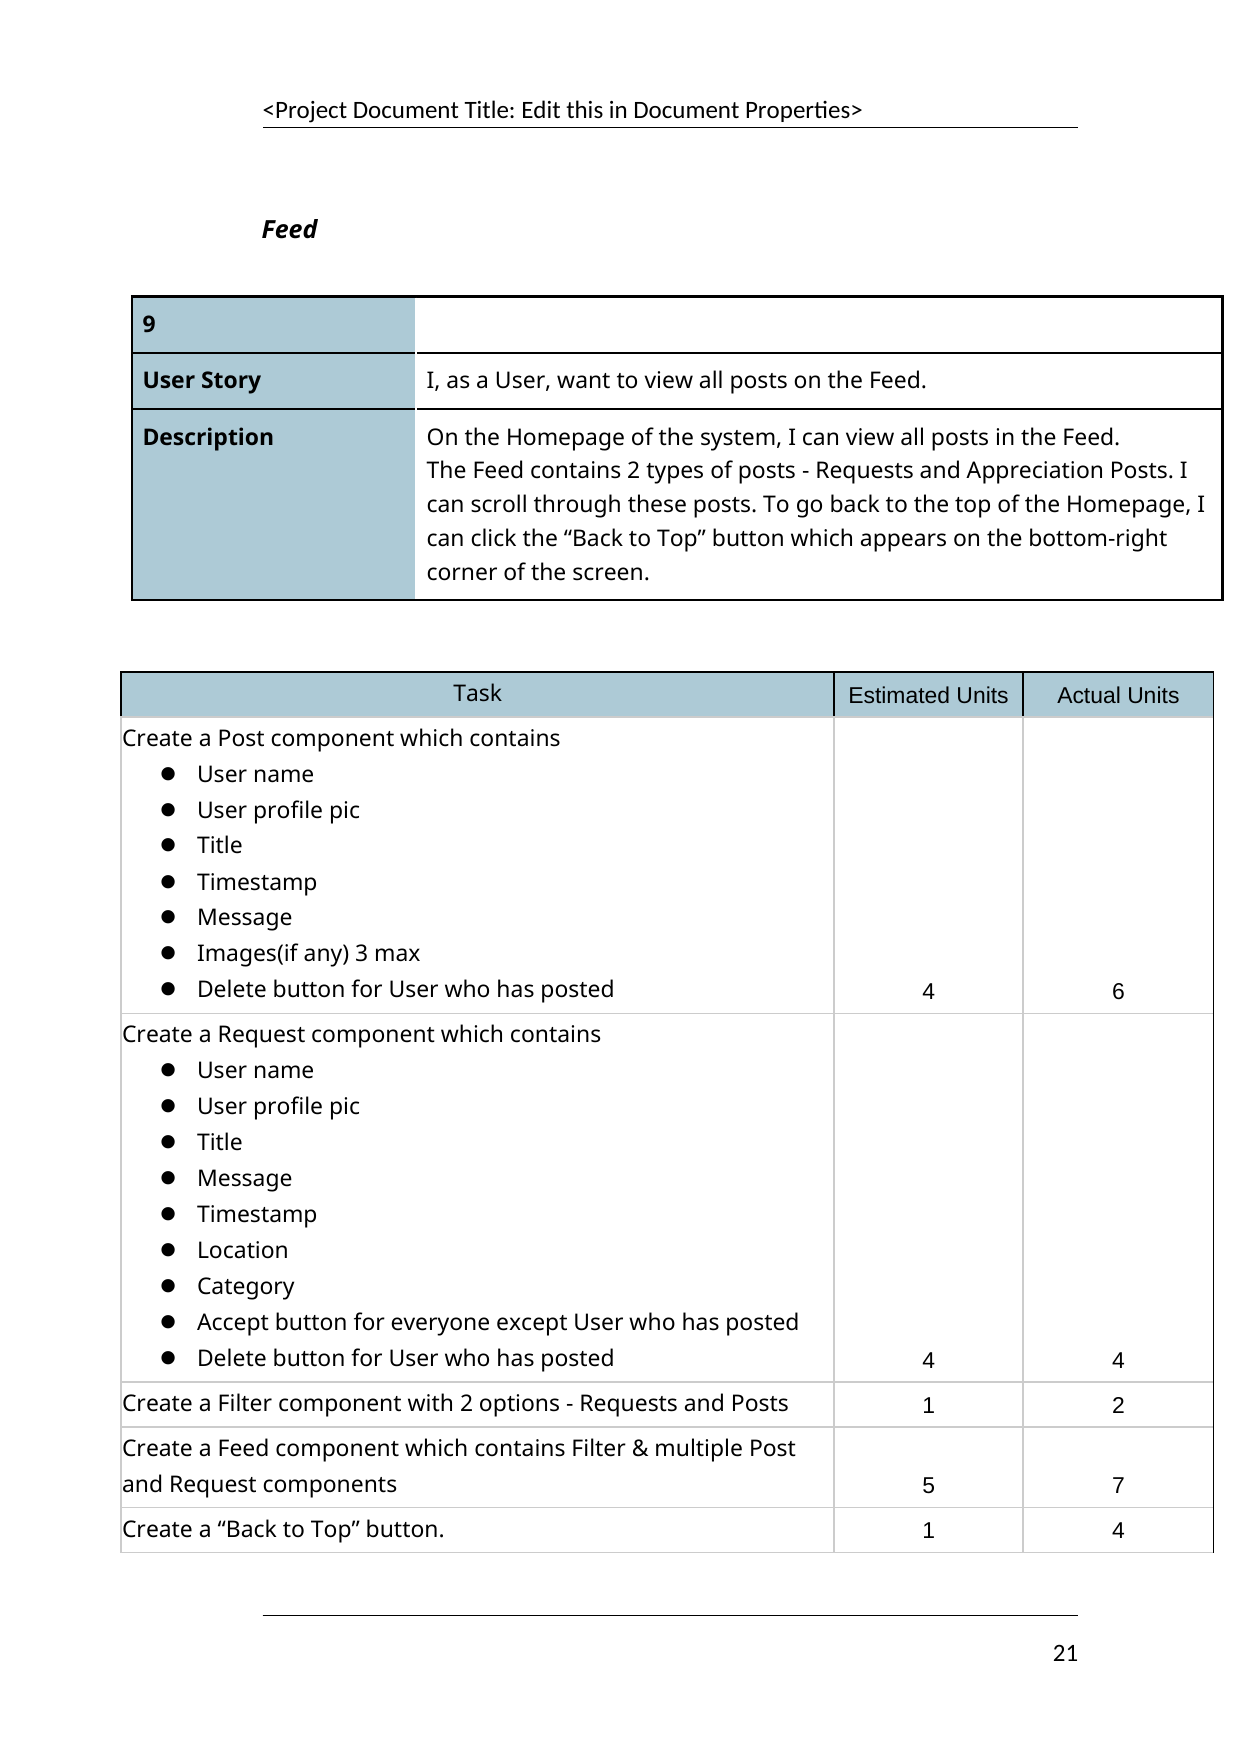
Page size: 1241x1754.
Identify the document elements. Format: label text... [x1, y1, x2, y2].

table_cell Create a “Back to Top” button. [122, 1508, 833, 1552]
table_cell Create a Request component which contains User name User profile pic Title Message Timestamp Location Category Accept button for everyone except User who has posted Delete button for User who has posted [122, 1014, 833, 1381]
table_cell 4 [835, 718, 1022, 1012]
table_cell Description [133, 410, 415, 599]
table_header Estimated Units [835, 673, 1022, 716]
table_header Actual Units [1024, 673, 1213, 716]
table_cell Create a Post component which contains User name User profile pic Title Timestamp Message Images(if any) 3 max Delete button for User who has posted [122, 718, 833, 1012]
table_cell 1 [835, 1383, 1022, 1426]
table_header [417, 298, 1221, 352]
table_cell 4 [835, 1014, 1022, 1381]
table_cell User Story [133, 354, 415, 408]
subtitle Feed [261, 195, 1078, 245]
table_header Task [122, 673, 833, 716]
table_cell 2 [1024, 1383, 1213, 1426]
table_cell 4 [1024, 1508, 1213, 1552]
table_cell 7 [1024, 1428, 1213, 1507]
table_cell Create a Feed component which contains Filter & multiple Post and Request components [122, 1428, 833, 1507]
table_cell I, as a User, want to view all posts on the Feed. [417, 354, 1221, 408]
table_cell 4 [1024, 1014, 1213, 1381]
table_cell 5 [835, 1428, 1022, 1507]
table_cell On the Homepage of the system, I can view all posts in the Feed. The Feed contains 2 types of posts - Requests and Appreciation Posts. I can scroll through these posts. To go back to the top of the Homepage, I can click the “Back to Top” button which appears on the bottom-right corner of the screen. [417, 410, 1221, 599]
table_cell 6 [1024, 718, 1213, 1012]
table_cell 1 [835, 1508, 1022, 1552]
table_header 9 [133, 298, 415, 352]
table_cell Create a Filter component with 2 options - Requests and Posts [122, 1383, 833, 1426]
